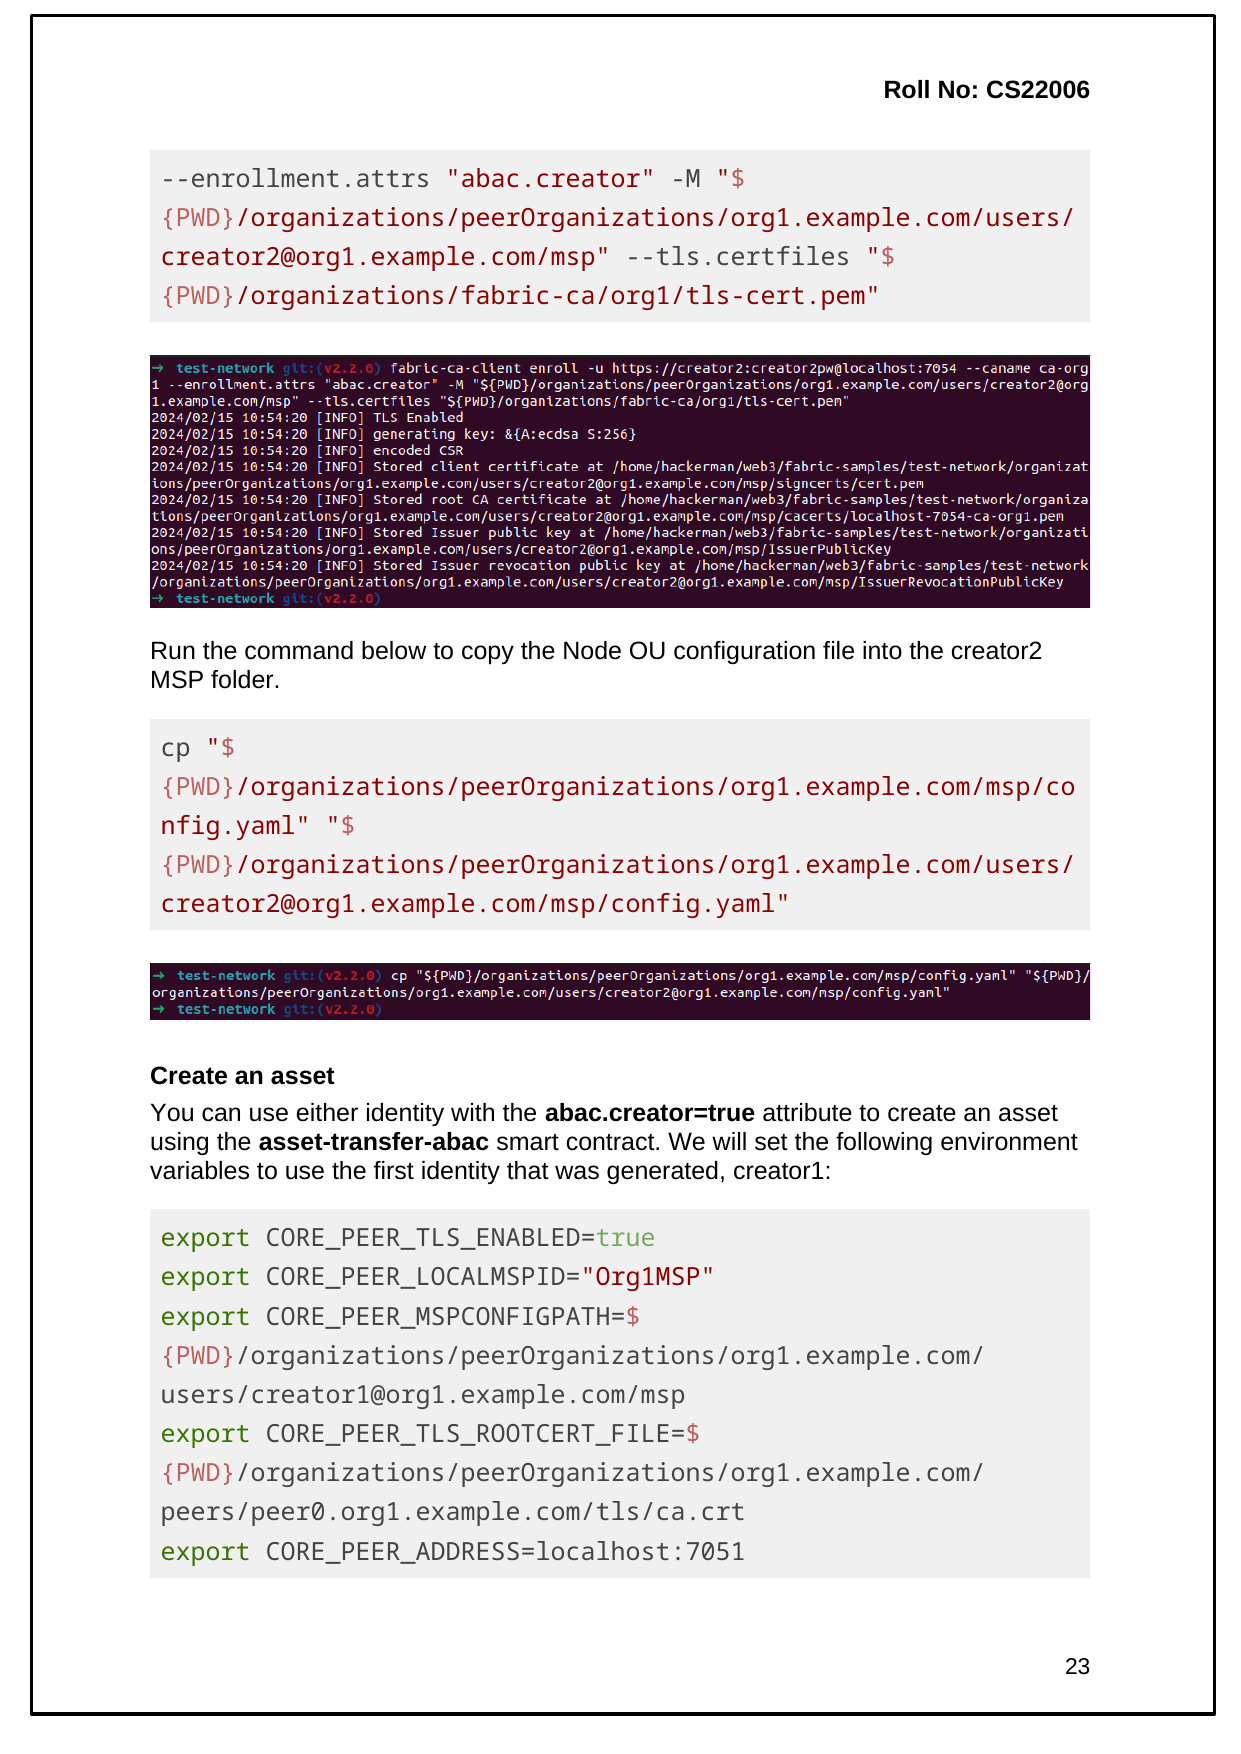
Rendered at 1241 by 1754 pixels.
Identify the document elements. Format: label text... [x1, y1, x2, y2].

text Run the command below to copy the Node OU configuration file into the creator2 MSP folder. [150, 636, 1090, 694]
table_header export CORE_PEER_TLS_ENABLED=true export CORE_PEER_LOCALMSPID="Org1MSP" export CORE_PEER_MSPCONFIGPATH=${PWD}/organizations/peerOrganizations/org1.example.com/users/creator1@org1.example.com/msp export CORE_PEER_TLS_ROOTCERT_FILE=${PWD}/organizations/peerOrganizations/org1.example.com/peers/peer0.org1.example.com/tls/ca.crt export CORE_PEER_ADDRESS=localhost:7051 [150, 1209, 1090, 1578]
table_header cp "${PWD}/organizations/peerOrganizations/org1.example.com/msp/config.yaml" "${PWD}/organizations/peerOrganizations/org1.example.com/users/creator2@org1.example.com/msp/config.yaml" [150, 719, 1090, 930]
subtitle Create an asset [150, 1061, 1090, 1090]
text You can use either identity with the abac.creator=true attribute to create an asset using the asset-transfer-abac smart contract. We will set the following environment variables to use the first identity that was generated, creator1: [150, 1098, 1090, 1184]
table_header --enrollment.attrs "abac.creator" -M "${PWD}/organizations/peerOrganizations/org1.example.com/users/creator2@org1.example.com/msp" --tls.certfiles "${PWD}/organizations/fabric-ca/org1/tls-cert.pem" [150, 150, 1090, 322]
picture [150, 963, 1091, 1020]
picture [150, 355, 1091, 608]
